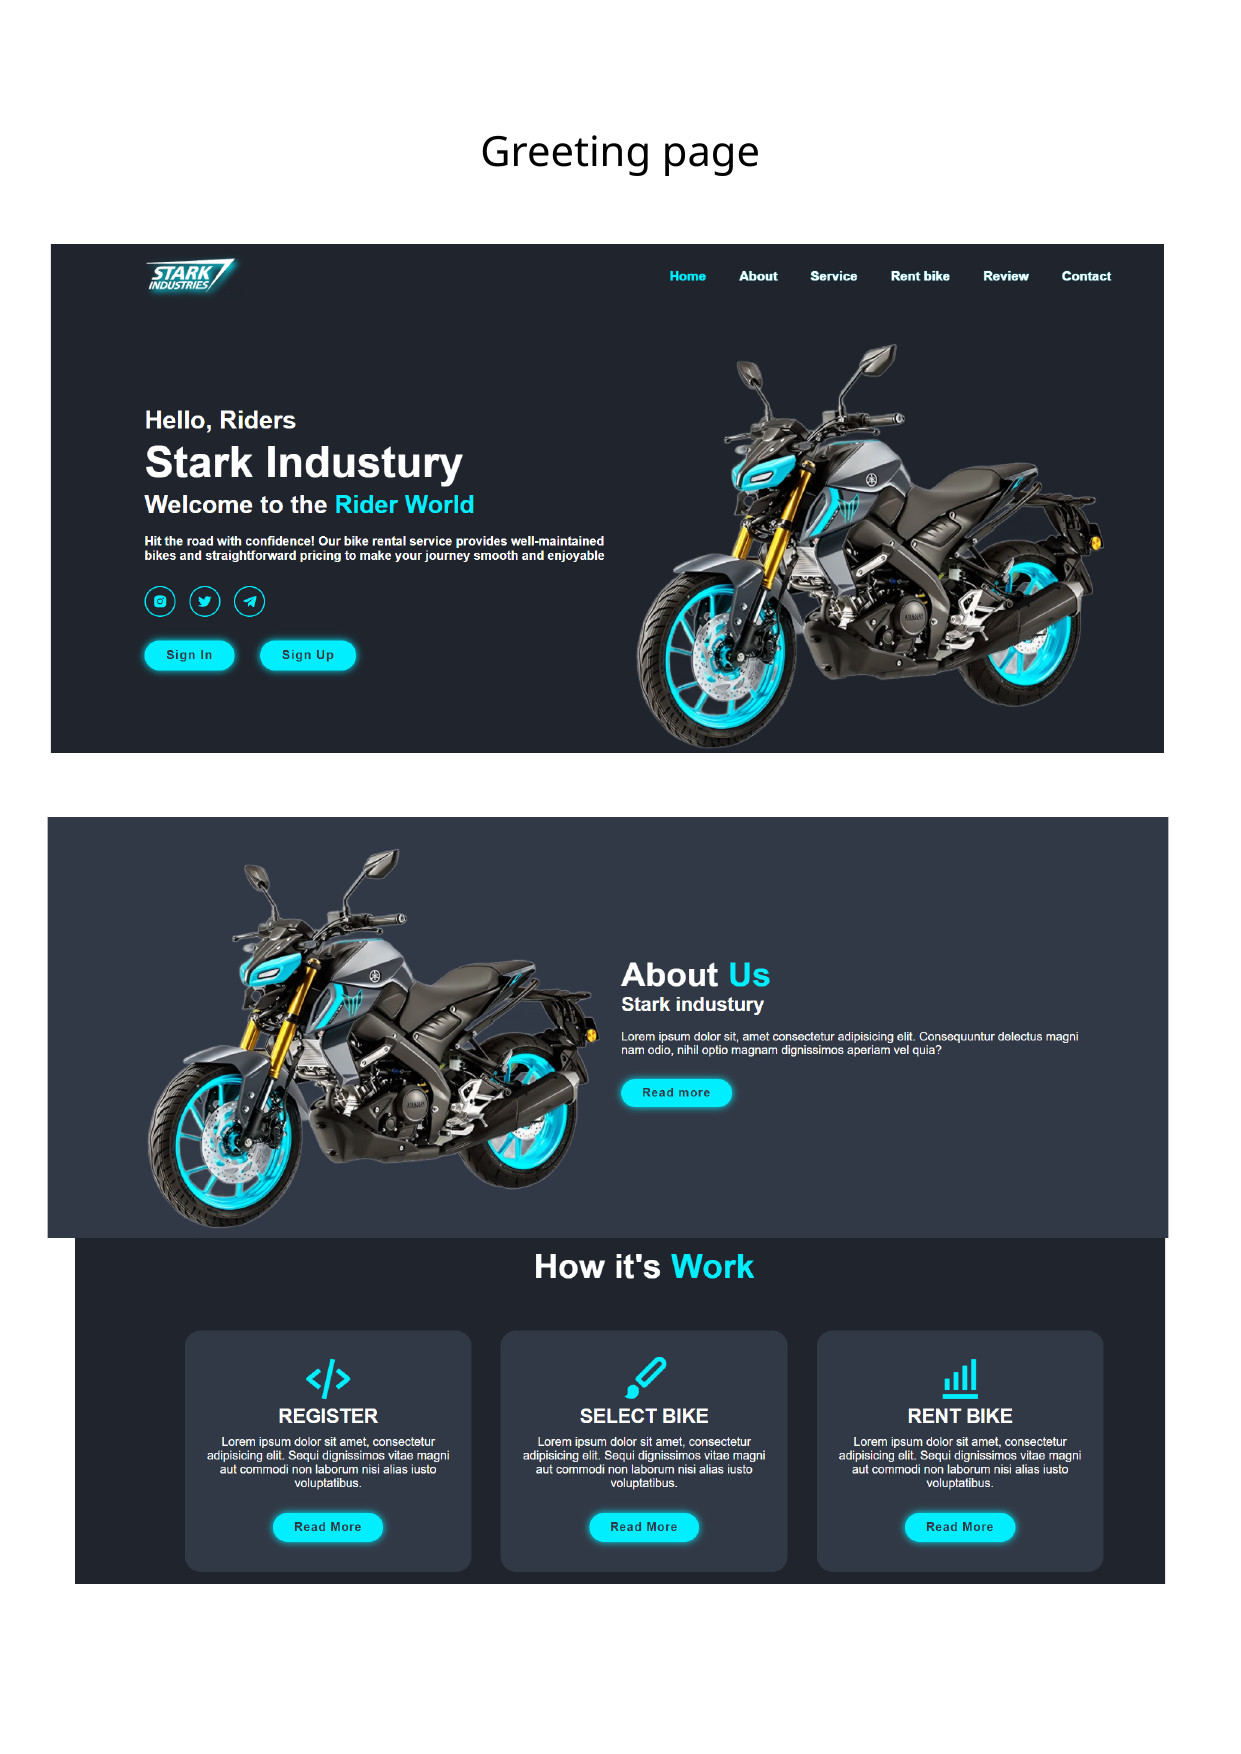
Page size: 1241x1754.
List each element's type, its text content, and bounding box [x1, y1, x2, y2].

text Greeting page [75, 121, 1165, 178]
